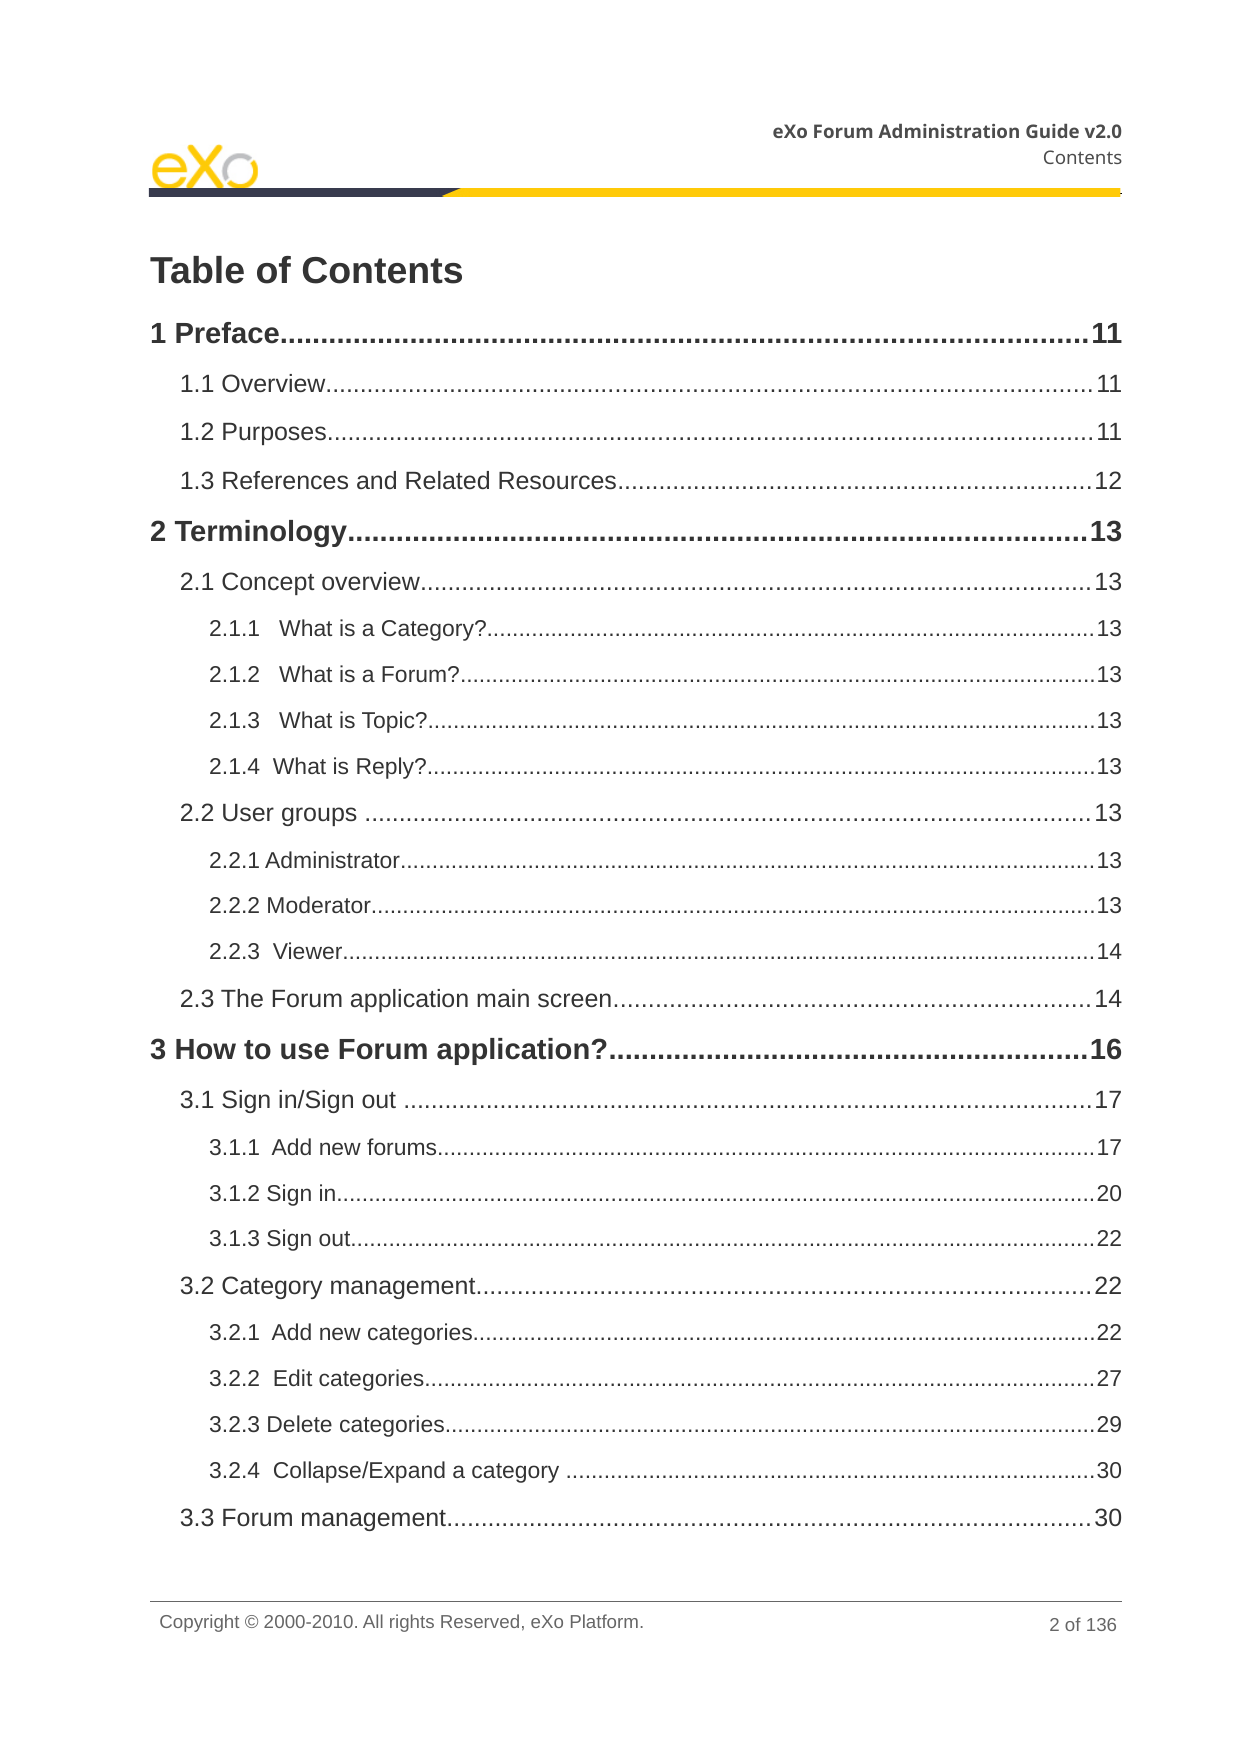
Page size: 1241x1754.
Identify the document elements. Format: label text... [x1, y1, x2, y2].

picture [148, 144, 1121, 197]
text 3.2.2 Edit categories 27 [209, 1365, 1122, 1392]
text 2.1.3 What is Topic? 13 [209, 707, 1122, 733]
text 2.2 User groups 13 [179, 798, 1122, 827]
text 3.3 Forum management 30 [179, 1503, 1122, 1531]
text 3.2.1 Add new categories 22 [209, 1319, 1122, 1346]
text 3 How to use Forum application? 16 [150, 1032, 1122, 1066]
text 2.2.3 Viewer 14 [209, 938, 1122, 965]
text 3.2 Category management 22 [179, 1271, 1122, 1300]
text 2.1 Concept overview 13 [179, 567, 1122, 596]
text 2.1.4 What is Reply? 13 [209, 753, 1122, 779]
text 3.2.3 Delete categories 29 [209, 1411, 1122, 1437]
text 2.1.2 What is a Forum? 13 [209, 661, 1122, 687]
text 3.1.2 Sign in 20 [209, 1179, 1122, 1206]
text 2 Terminology 13 [150, 514, 1122, 547]
text 3.1.3 Sign out 22 [209, 1225, 1122, 1252]
text 3.1 Sign in/Sign out 17 [179, 1085, 1122, 1114]
text 3.1.1 Add new forums 17 [209, 1134, 1122, 1160]
text 2.3 The Forum application main screen 14 [179, 984, 1122, 1013]
text 1.1 Overview 11 [179, 369, 1122, 398]
text 2.1.1 What is a Category? 13 [209, 615, 1122, 641]
text 3.2.4 Collapse/Expand a category 30 [209, 1457, 1122, 1483]
text 1 Preface 11 [150, 316, 1122, 350]
text 1.2 Purposes 11 [179, 417, 1122, 446]
text 2.2.2 Moderator 13 [209, 892, 1122, 919]
text 1.3 References and Related Resources 12 [179, 466, 1122, 494]
subtitle Table of Contents [150, 248, 1122, 292]
text 2.2.1 Administrator 13 [209, 847, 1122, 873]
